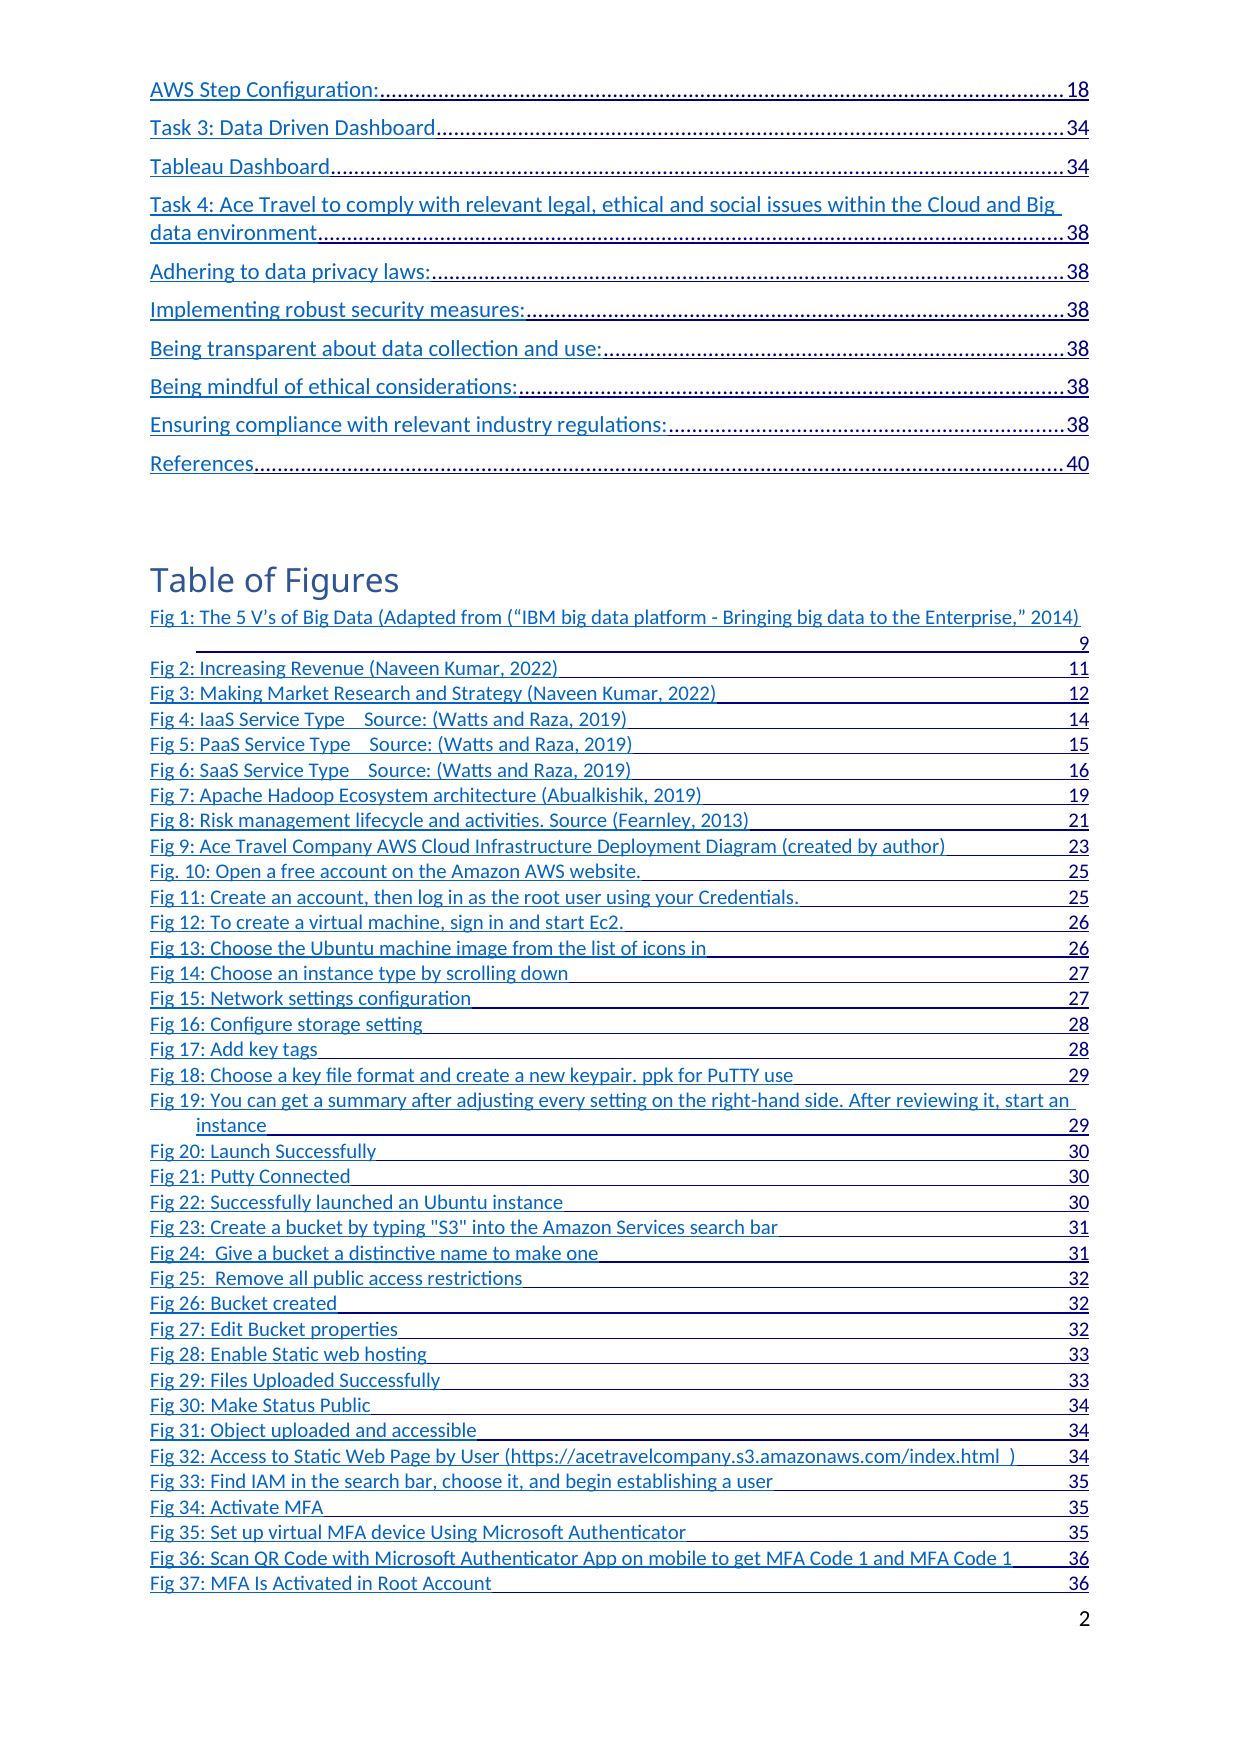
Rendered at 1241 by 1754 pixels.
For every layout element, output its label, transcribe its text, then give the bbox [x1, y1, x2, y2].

text Being transparent about data collection and use: 38 [150, 334, 1090, 362]
text Fig 21: Putty Connected 30 [150, 1163, 1090, 1189]
text Fig 19: You can get a summary after adjusting every setting on the right-hand side. After reviewing it, start an instance 29 [150, 1087, 1090, 1138]
text Fig 27: Edit Bucket properties 32 [150, 1316, 1090, 1341]
text Fig 3: Making Market Research and Strategy (Naveen Kumar, 2022) 12 [150, 681, 1090, 706]
text Fig 8: Risk management lifecycle and activities. Source (Fearnley, 2013) 21 [150, 808, 1090, 833]
text Fig 32: Access to Static Web Page by User (https://acetravelcompany.s3.amazonaws.com/index.html ) 34 [150, 1443, 1090, 1468]
text Fig 26: Bucket created 32 [150, 1291, 1090, 1316]
text Fig 2: Increasing Revenue (Naveen Kumar, 2022) 11 [150, 655, 1090, 681]
text Fig 37: MFA Is Activated in Root Account 36 [150, 1570, 1090, 1596]
text Fig 34: Activate MFA 35 [150, 1494, 1090, 1519]
text Fig 23: Create a bucket by typing "S3" into the Amazon Services search bar 31 [150, 1214, 1090, 1240]
text Fig 20: Launch Successfully 30 [150, 1138, 1090, 1163]
text Fig 6: SaaS Service Type Source: (Watts and Raza, 2019) 16 [150, 757, 1090, 782]
text Fig 9: Ace Travel Company AWS Cloud Infrastructure Deployment Diagram (created by author) 23 [150, 833, 1090, 858]
text Fig 17: Add key tags 28 [150, 1036, 1090, 1062]
text Adhering to data privacy laws: 38 [150, 257, 1090, 285]
text Fig 13: Choose the Ubuntu machine image from the list of icons in 26 [150, 935, 1090, 960]
text Fig 18: Choose a key file format and create a new keypair. ppk for PuTTY use 29 [150, 1062, 1090, 1087]
text Fig 7: Apache Hadoop Ecosystem architecture (Abualkishik, 2019) 19 [150, 782, 1090, 808]
text Fig 4: IaaS Service Type Source: (Watts and Raza, 2019) 14 [150, 706, 1090, 731]
text Fig 22: Successfully launched an Ubuntu instance 30 [150, 1189, 1090, 1214]
text Fig 5: PaaS Service Type Source: (Watts and Raza, 2019) 15 [150, 731, 1090, 757]
text Fig 25: Remove all public access restrictions 32 [150, 1265, 1090, 1291]
text Fig. 10: Open a free account on the Amazon AWS website. 25 [150, 858, 1090, 884]
subtitle Table of Figures [150, 557, 1090, 602]
text Fig 30: Make Status Public 34 [150, 1392, 1090, 1418]
text Fig 31: Object uploaded and accessible 34 [150, 1418, 1090, 1443]
text Fig 14: Choose an instance type by scrolling down 27 [150, 960, 1090, 986]
text Task 3: Data Driven Dashboard 34 [150, 113, 1090, 141]
text Fig 15: Network settings configuration 27 [150, 986, 1090, 1011]
text AWS Step Configuration: 18 [150, 75, 1090, 103]
text Fig 1: The 5 V’s of Big Data (Adapted from (“IBM big data platform - Bringing big data to the Enterprise,” 2014) 9 [150, 604, 1090, 655]
text Fig 16: Configure storage setting 28 [150, 1011, 1090, 1036]
text Being mindful of ethical considerations: 38 [150, 372, 1090, 400]
text Fig 12: To create a virtual machine, sign in and start Ec2. 26 [150, 909, 1090, 935]
text Fig 35: Set up virtual MFA device Using Microsoft Authenticator 35 [150, 1519, 1090, 1545]
text References 40 [150, 449, 1090, 477]
text Ensuring compliance with relevant industry regulations: 38 [150, 411, 1090, 438]
text Fig 28: Enable Static web hosting 33 [150, 1341, 1090, 1367]
text Fig 29: Files Uploaded Successfully 33 [150, 1367, 1090, 1392]
text Tableau Dashboard 34 [150, 152, 1090, 180]
text Task 4: Ace Travel to comply with relevant legal, ethical and social issues within the Cloud and Big data environment 38 [150, 190, 1090, 246]
text Fig 33: Find IAM in the search bar, choose it, and begin establishing a user 35 [150, 1468, 1090, 1494]
text Fig 36: Scan QR Code with Microsoft Authenticator App on mobile to get MFA Code 1 and MFA Code 1 36 [150, 1545, 1090, 1570]
text Fig 24: Give a bucket a distinctive name to make one 31 [150, 1240, 1090, 1265]
text Fig 11: Create an account, then log in as the root user using your Credentials. 25 [150, 884, 1090, 909]
text Implementing robust security measures: 38 [150, 295, 1090, 323]
